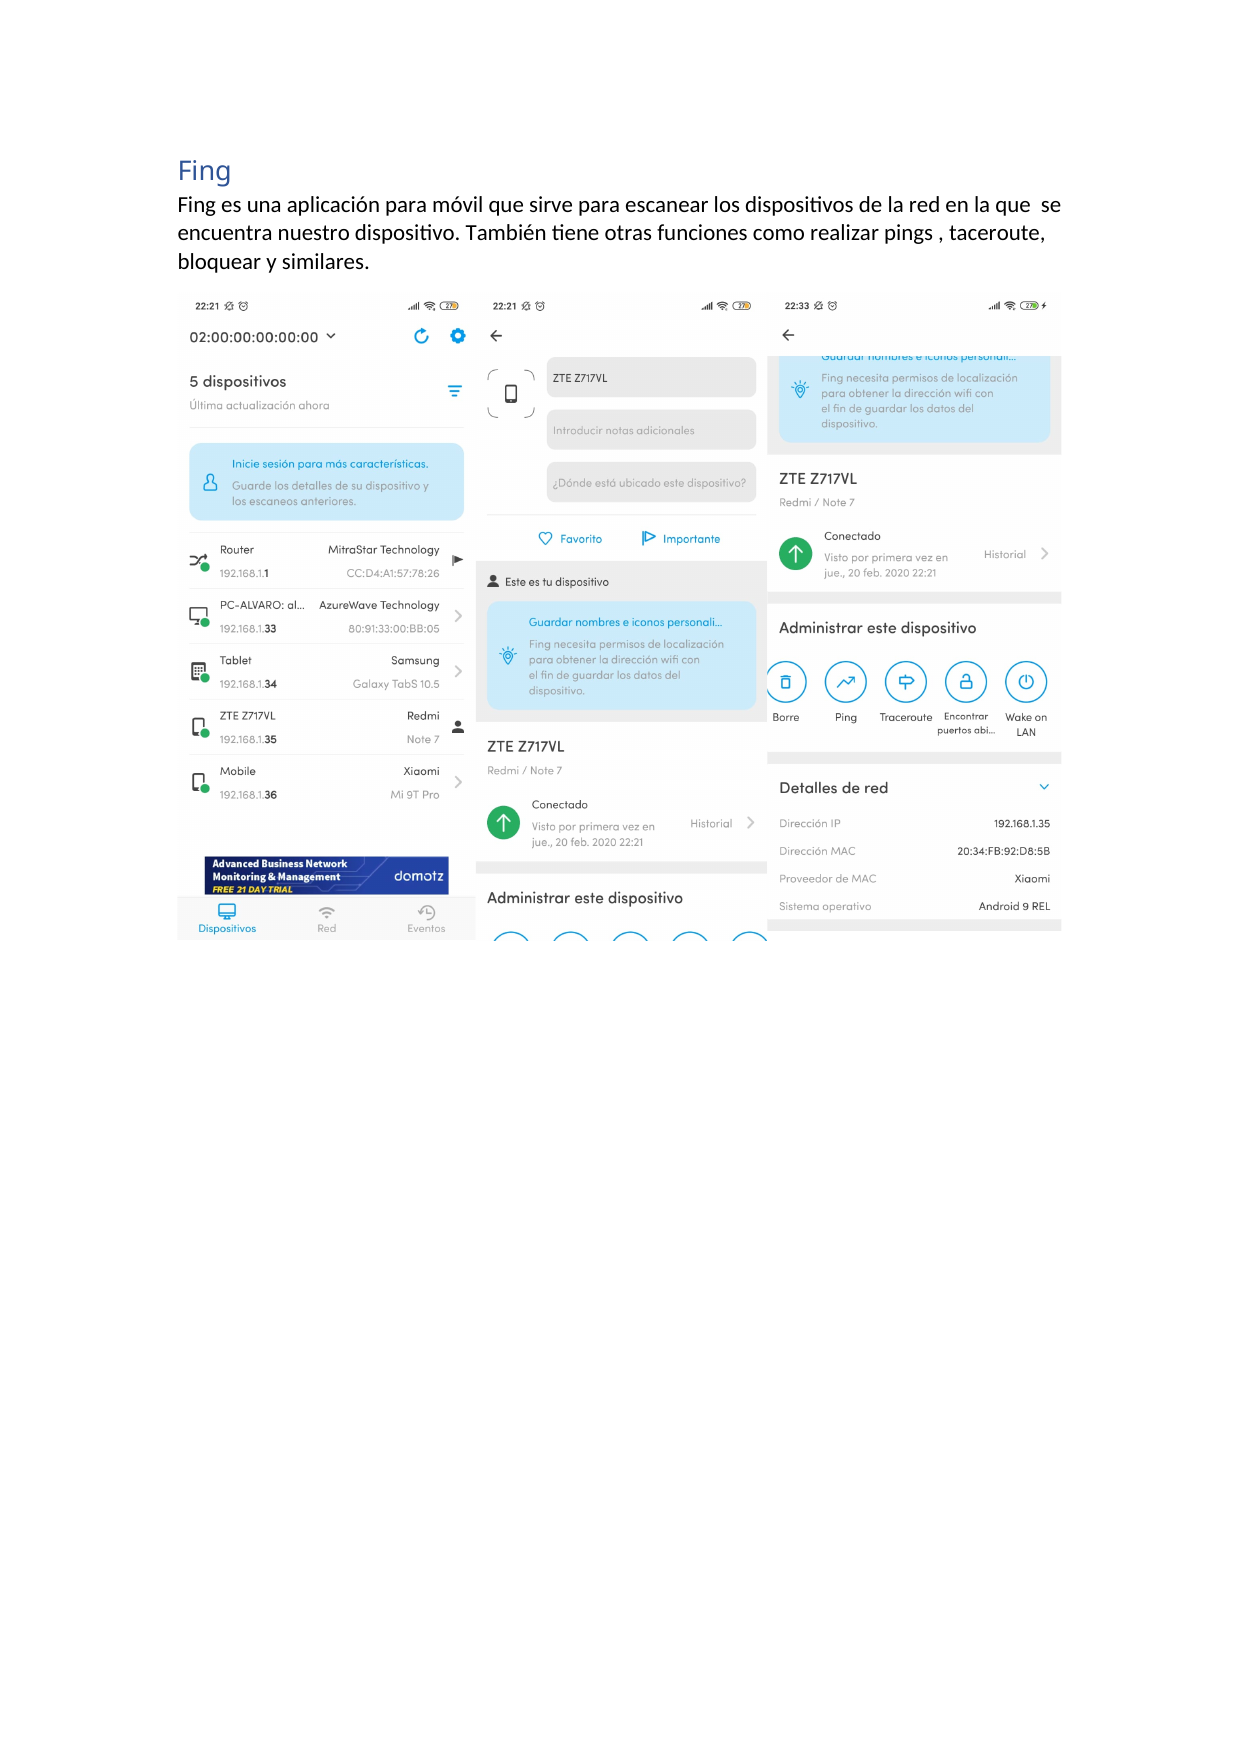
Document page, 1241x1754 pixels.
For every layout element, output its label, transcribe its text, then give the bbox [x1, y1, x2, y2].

text Fing es una aplicación para móvil que sirve para escanear los dispositivos de la red en la que se encuentra nuestro dispositivo. También tiene otras funciones como realizar pings , taceroute, bloquear y similares. [177, 190, 1063, 275]
subtitle Fing [177, 152, 1063, 189]
